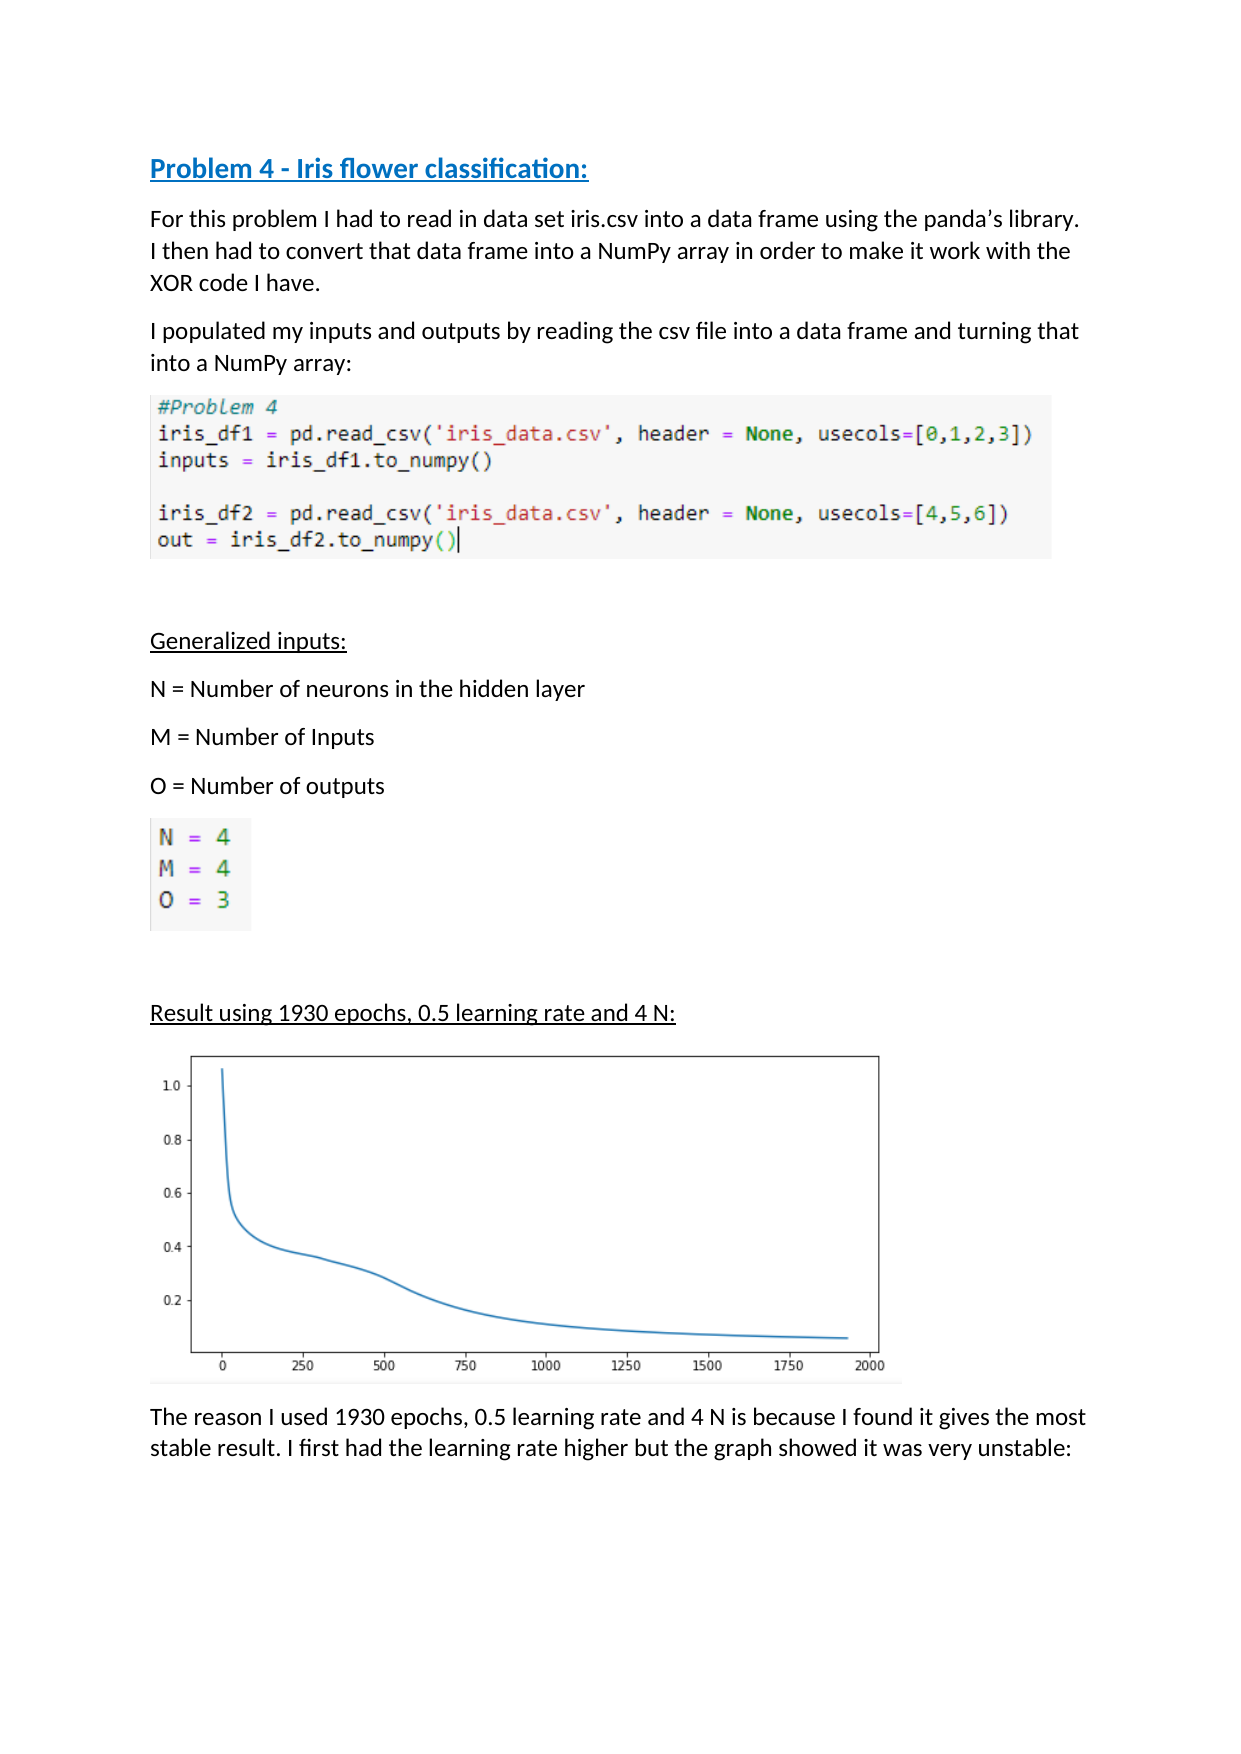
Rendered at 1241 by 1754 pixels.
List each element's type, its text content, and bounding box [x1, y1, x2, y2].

text Result using 1930 epochs, 0.5 learning rate and 4 N: [150, 997, 1090, 1027]
text N = Number of neurons in the hidden layer [150, 673, 1090, 704]
text M = Number of Inputs [150, 721, 1090, 752]
text O = Number of outputs [150, 770, 1090, 800]
text I populated my inputs and outputs by reading the csv file into a data frame and turning that into a NumPy array: [150, 315, 1090, 377]
text Generalized inputs: [150, 625, 1090, 655]
text For this problem I had to read in data set iris.csv into a data frame using the panda’s library. I then had to convert that data frame into a NumPy array in order to make it work with the XOR code I have. [150, 204, 1090, 297]
text The reason I used 1930 epochs, 0.5 learning rate and 4 N is because I found it gives the most stable result. I first had the learning rate higher but the graph showed it was very unstable: [150, 1401, 1090, 1463]
text Problem 4 - Iris flower classification: [150, 150, 1090, 186]
